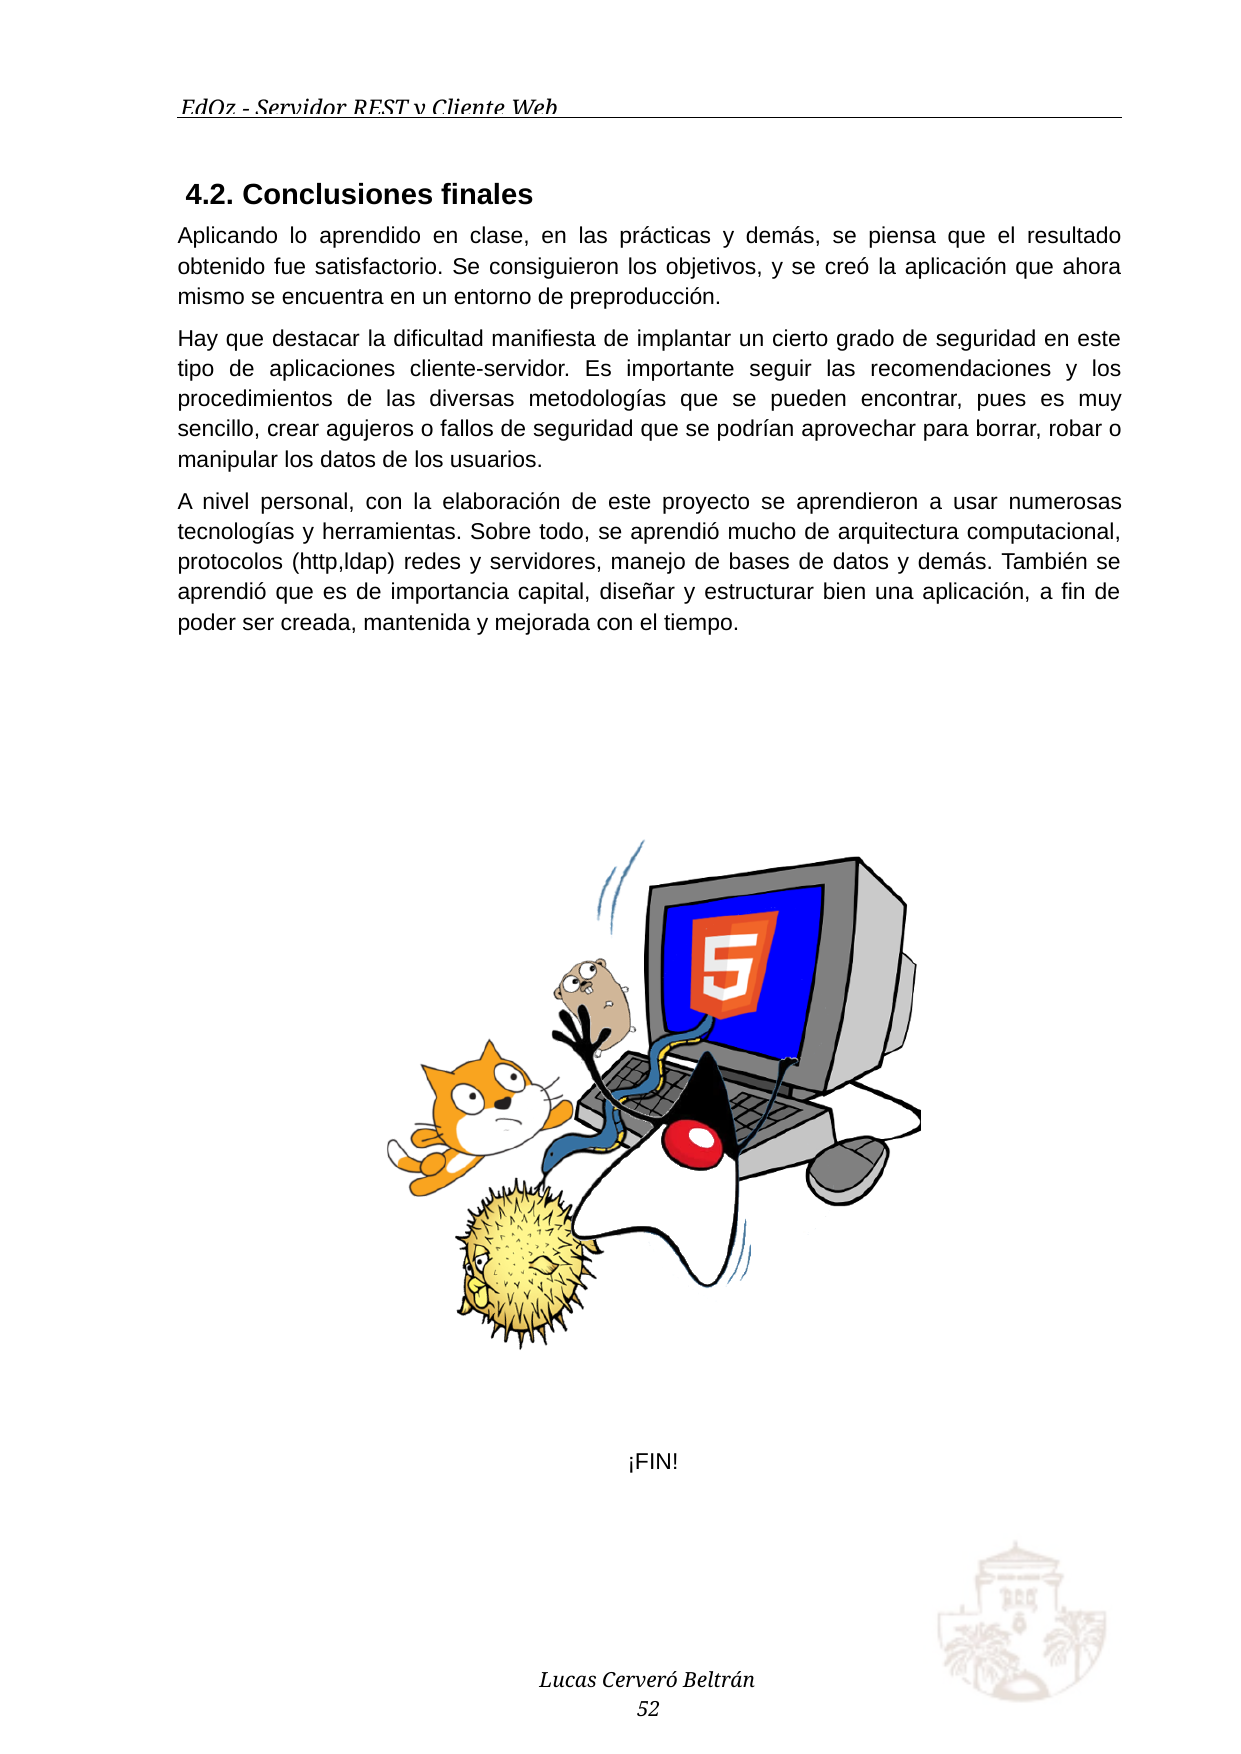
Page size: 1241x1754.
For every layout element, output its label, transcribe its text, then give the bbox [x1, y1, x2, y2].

picture [378, 818, 922, 1362]
text A nivel personal, con la elaboración de este proyecto se aprendieron a usar numerosas tecnologías y herramientas. Sobre todo, se aprendió mucho de arquitectura computacional, protocolos (http,ldap) redes y servidores, manejo de bases de datos y demás. También se aprendió que es de importancia capital, diseñar y estructurar bien una aplicación, a fin de poder ser creada, mantenida y mejorada con el tiempo. [177, 488, 1122, 635]
list Conclusiones finales [177, 177, 1122, 211]
text ¡FIN! [177, 1448, 1122, 1474]
text Aplicando lo aprendido en clase, en las prácticas y demás, se piensa que el resultado obtenido fue satisfactorio. Se consiguieron los objetivos, y se creó la aplicación que ahora mismo se encuentra en un entorno de preproducción. [177, 222, 1122, 309]
text Hay que destacar la dificultad manifiesta de implantar un cierto grado de seguridad en este tipo de aplicaciones cliente-servidor. Es importante seguir las recomendaciones y los procedimientos de las diversas metodologías que se pueden encontrar, pues es muy sencillo, crear agujeros o fallos de seguridad que se podrían aprovechar para borrar, robar o manipular los datos de los usuarios. [177, 325, 1122, 472]
